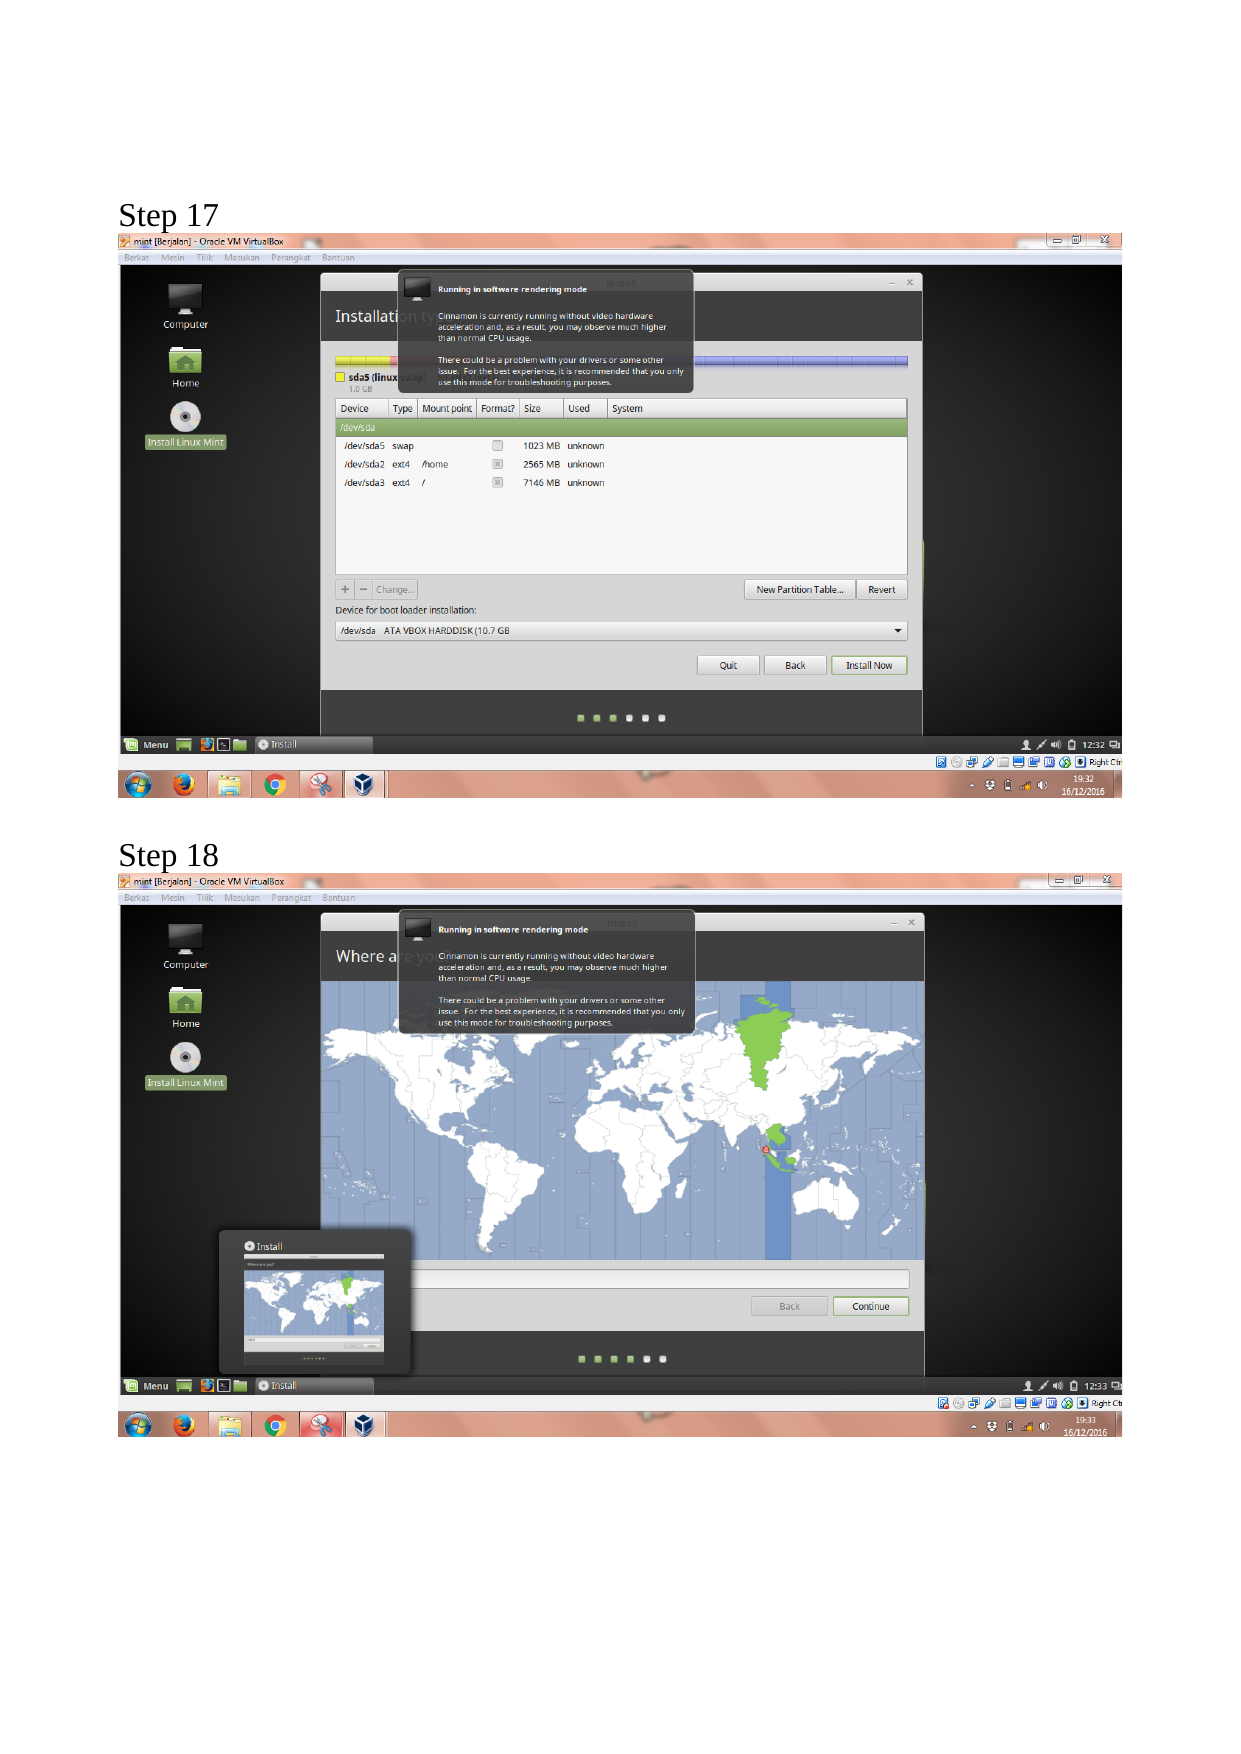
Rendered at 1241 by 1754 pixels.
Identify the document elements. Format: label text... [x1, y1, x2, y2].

picture [118, 233, 1123, 798]
text Step 18 [118, 836, 1122, 873]
text Step 17 [118, 195, 1122, 233]
picture [118, 873, 1123, 1437]
